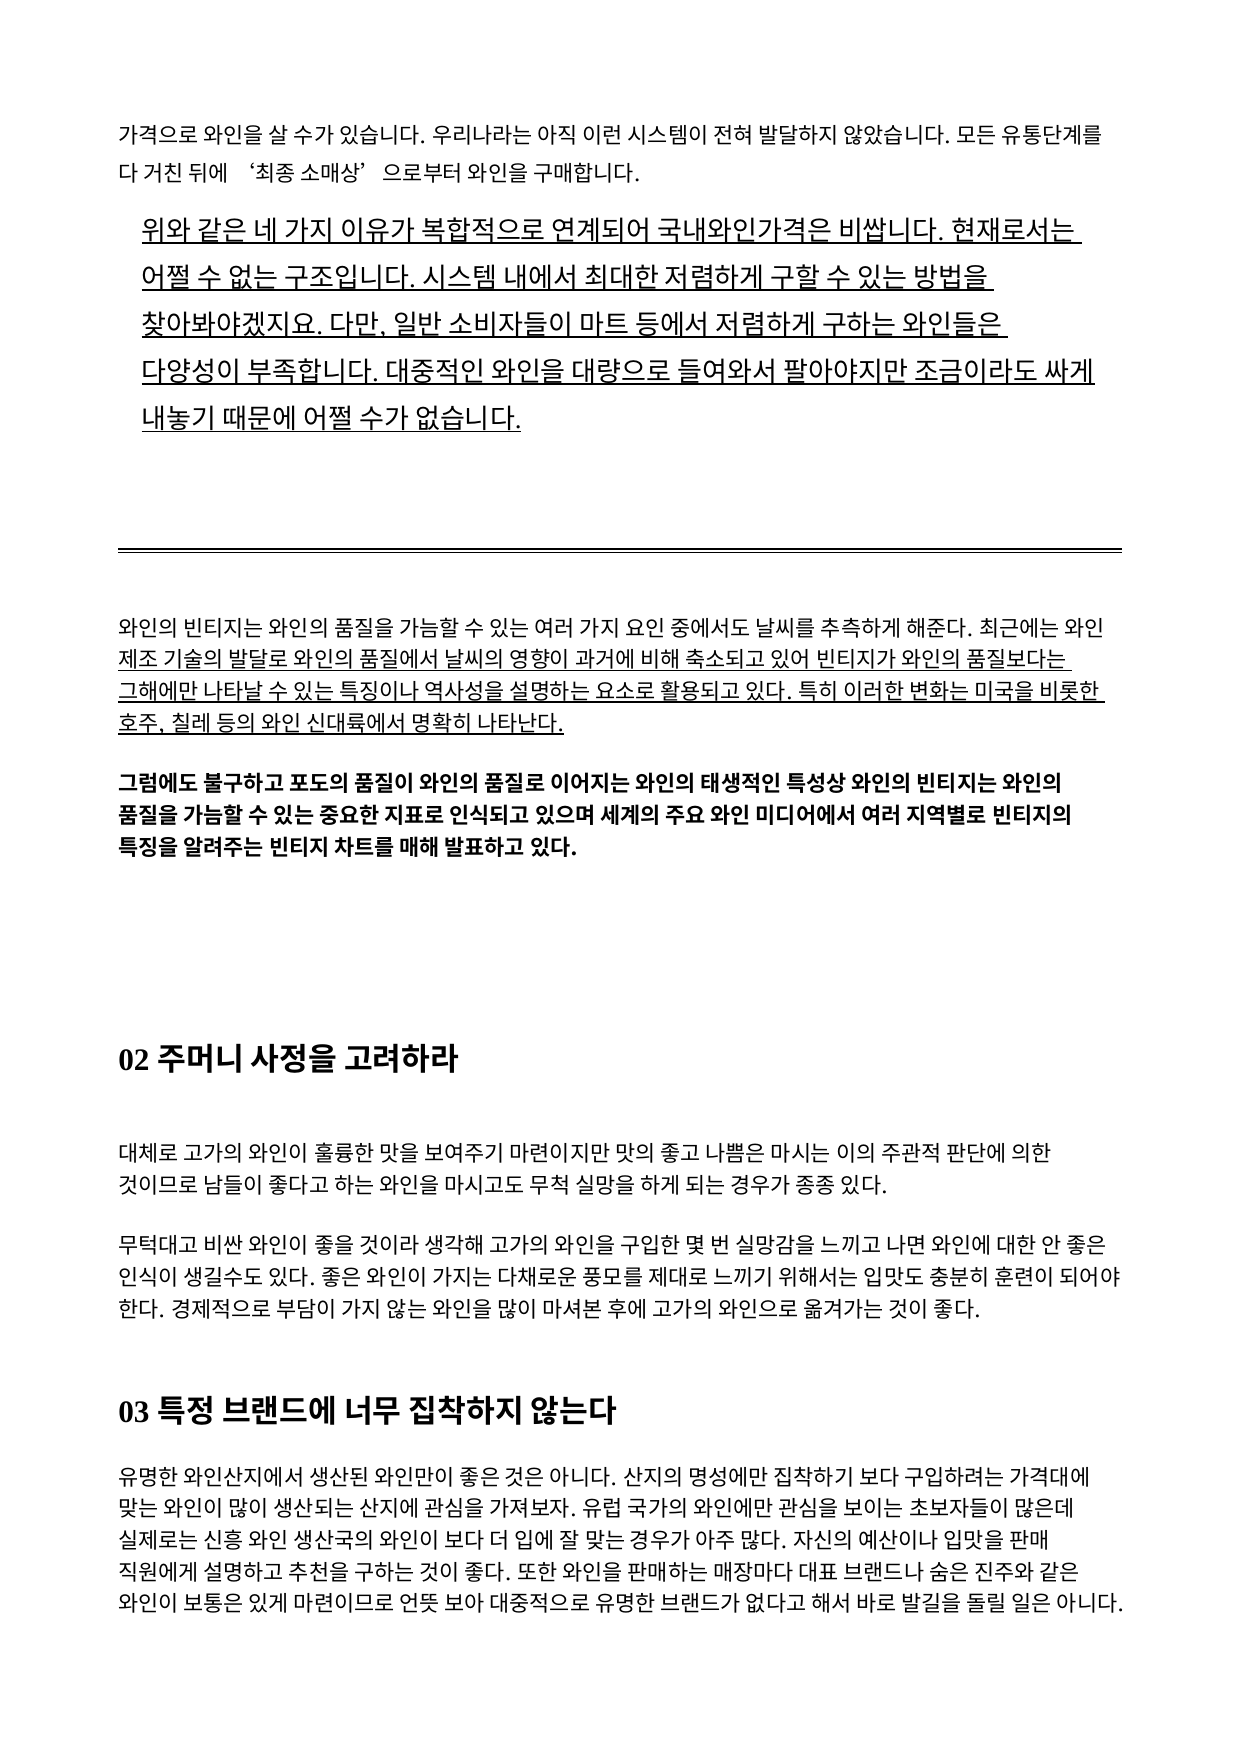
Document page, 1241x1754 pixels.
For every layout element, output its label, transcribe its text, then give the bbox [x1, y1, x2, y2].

text 위와 같은 네 가지 이유가 복합적으로 연계되어 국내와인가격은 비쌉니다. 현재로서는 어쩔 수 없는 구조입니다. 시스템 내에서 최대한 저렴하게 구할 수 있는 방법을 찾아봐야겠지요. 다만, 일반 소비자들이 마트 등에서 저렴하게 구하는 와인들은 다양성이 부족합니다. 대중적인 와인을 대량으로 들여와서 팔아야지만 조금이라도 싸게 내놓기 때문에 어쩔 수가 없습니다. [142, 208, 1099, 436]
text 대체로 고가의 와인이 훌륭한 맛을 보여주기 마련이지만 맛의 좋고 나쁨은 마시는 이의 주관적 판단에 의한 것이므로 남들이 좋다고 하는 와인을 마시고도 무척 실망을 하게 되는 경우가 종종 있다. 무턱대고 비싼 와인이 좋을 것이라 생각해 고가의 와인을 구입한 몇 번 실망감을 느끼고 나면 와인에 대한 안 좋은 인식이 생길수도 있다. 좋은 와인이 가지는 다채로운 풍모를 제대로 느끼기 위해서는 입맛도 충분히 훈련이 되어야 한다. 경제적으로 부담이 가지 않는 와인을 많이 마셔본 후에 고가의 와인으로 옮겨가는 것이 좋다. [118, 1136, 1122, 1323]
text 가격으로 와인을 살 수가 있습니다. 우리나라는 아직 이런 시스템이 전혀 발달하지 않았습니다. 모든 유통단계를 다 거친 뒤에 ‘최종 소매상’으로부터 와인을 구매합니다. [118, 118, 1122, 188]
text 02 주머니 사정을 고려하라 [118, 1034, 1122, 1079]
text 와인의 빈티지는 와인의 품질을 가늠할 수 있는 여러 가지 요인 중에서도 날씨를 추측하게 해준다. 최근에는 와인 제조 기술의 발달로 와인의 품질에서 날씨의 영향이 과거에 비해 축소되고 있어 빈티지가 와인의 품질보다는 그해에만 나타날 수 있는 특징이나 역사성을 설명하는 요소로 활용되고 있다. 특히 이러한 변화는 미국을 비롯한 호주, 칠레 등의 와인 신대륙에서 명확히 나타난다. [118, 611, 1122, 737]
text 03 특정 브랜드에 너무 집착하지 않는다 [118, 1386, 1122, 1431]
text 유명한 와인산지에서 생산된 와인만이 좋은 것은 아니다. 산지의 명성에만 집착하기 보다 구입하려는 가격대에 맞는 와인이 많이 생산되는 산지에 관심을 가져보자. 유럽 국가의 와인에만 관심을 보이는 초보자들이 많은데 실제로는 신흥 와인 생산국의 와인이 보다 더 입에 잘 맞는 경우가 아주 많다. 자신의 예산이나 입맛을 판매 직원에게 설명하고 추천을 구하는 것이 좋다. 또한 와인을 판매하는 매장마다 대표 브랜드나 숨은 진주와 같은 와인이 보통은 있게 마련이므로 언뜻 보아 대중적으로 유명한 브랜드가 없다고 해서 바로 발길을 돌릴 일은 아니다. [118, 1460, 1122, 1618]
text 그럼에도 불구하고 포도의 품질이 와인의 품질로 이어지는 와인의 태생적인 특성상 와인의 빈티지는 와인의 품질을 가늠할 수 있는 중요한 지표로 인식되고 있으며 세계의 주요 와인 미디어에서 여러 지역별로 빈티지의 특징을 알려주는 빈티지 차트를 매해 발표하고 있다. [118, 766, 1122, 861]
